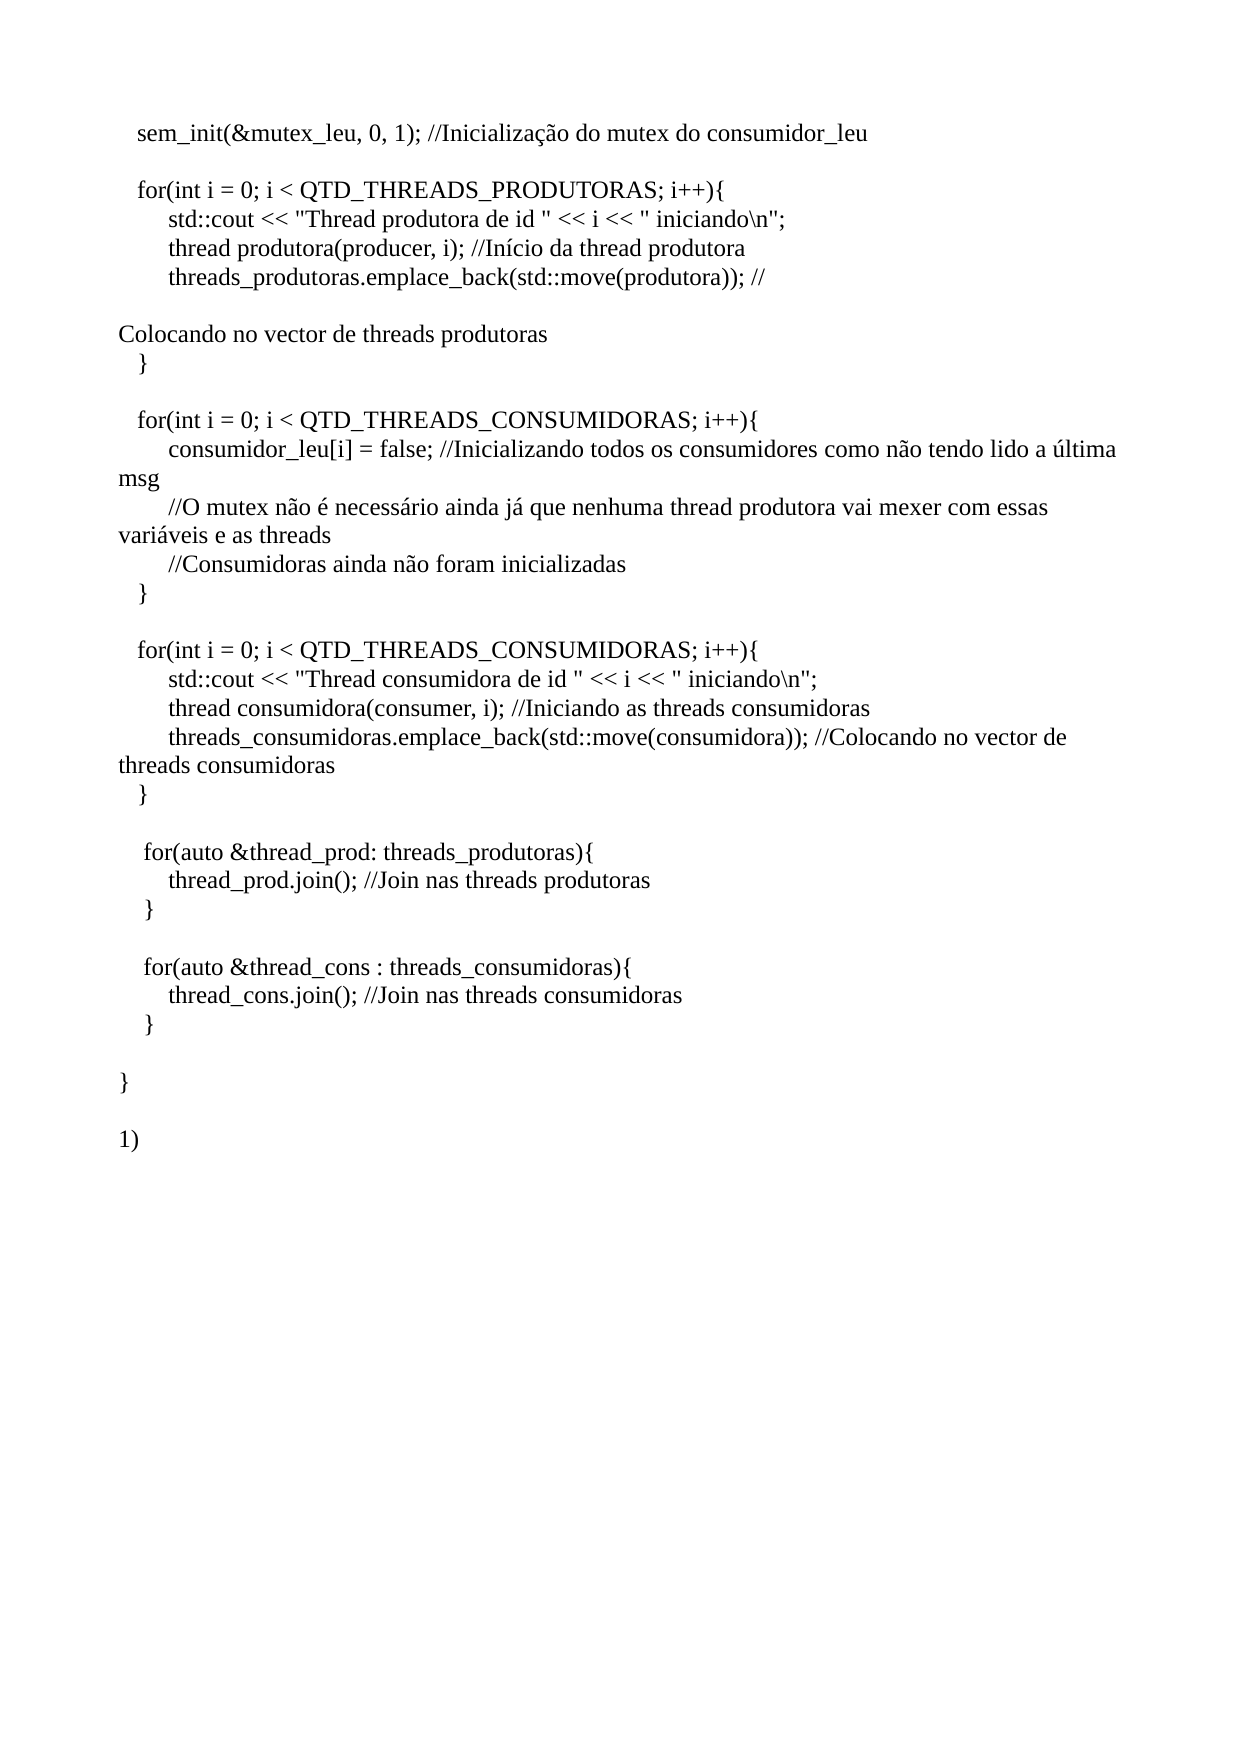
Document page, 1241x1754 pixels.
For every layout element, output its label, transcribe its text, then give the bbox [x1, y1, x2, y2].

text } [118, 578, 1122, 607]
text thread_prod.join(); //Join nas threads produtoras [118, 866, 1122, 894]
text } [118, 894, 1122, 923]
text } [118, 1009, 1122, 1038]
text 1) [118, 1124, 1122, 1153]
text thread_cons.join(); //Join nas threads consumidoras [118, 981, 1122, 1009]
text for(auto &thread_prod: threads_produtoras){ [118, 837, 1122, 866]
text for(int i = 0; i < QTD_THREADS_PRODUTORAS; i++){ [118, 176, 1122, 204]
text } [118, 779, 1122, 808]
text sem_init(&mutex_leu, 0, 1); //Inicialização do mutex do consumidor_leu [118, 118, 1122, 147]
text thread consumidora(consumer, i); //Iniciando as threads consumidoras [118, 693, 1122, 722]
text Colocando no vector de threads produtoras [118, 319, 1122, 348]
text } [118, 348, 1122, 377]
text for(int i = 0; i < QTD_THREADS_CONSUMIDORAS; i++){ [118, 406, 1122, 434]
text //Consumidoras ainda não foram inicializadas [118, 549, 1122, 578]
text thread produtora(producer, i); //Início da thread produtora [118, 233, 1122, 262]
text } [118, 1067, 1122, 1096]
text threads_consumidoras.emplace_back(std::move(consumidora)); //Colocando no vector de threads consumidoras [118, 722, 1122, 779]
text for(int i = 0; i < QTD_THREADS_CONSUMIDORAS; i++){ [118, 636, 1122, 664]
text for(auto &thread_cons : threads_consumidoras){ [118, 952, 1122, 981]
text threads_produtoras.emplace_back(std::move(produtora)); // [118, 262, 1122, 291]
text consumidor_leu[i] = false; //Inicializando todos os consumidores como não tendo lido a última msg [118, 434, 1122, 492]
text std::cout << "Thread produtora de id " << i << " iniciando\n"; [118, 204, 1122, 233]
text //O mutex não é necessário ainda já que nenhuma thread produtora vai mexer com essas variáveis e as threads [118, 492, 1122, 549]
text std::cout << "Thread consumidora de id " << i << " iniciando\n"; [118, 664, 1122, 693]
